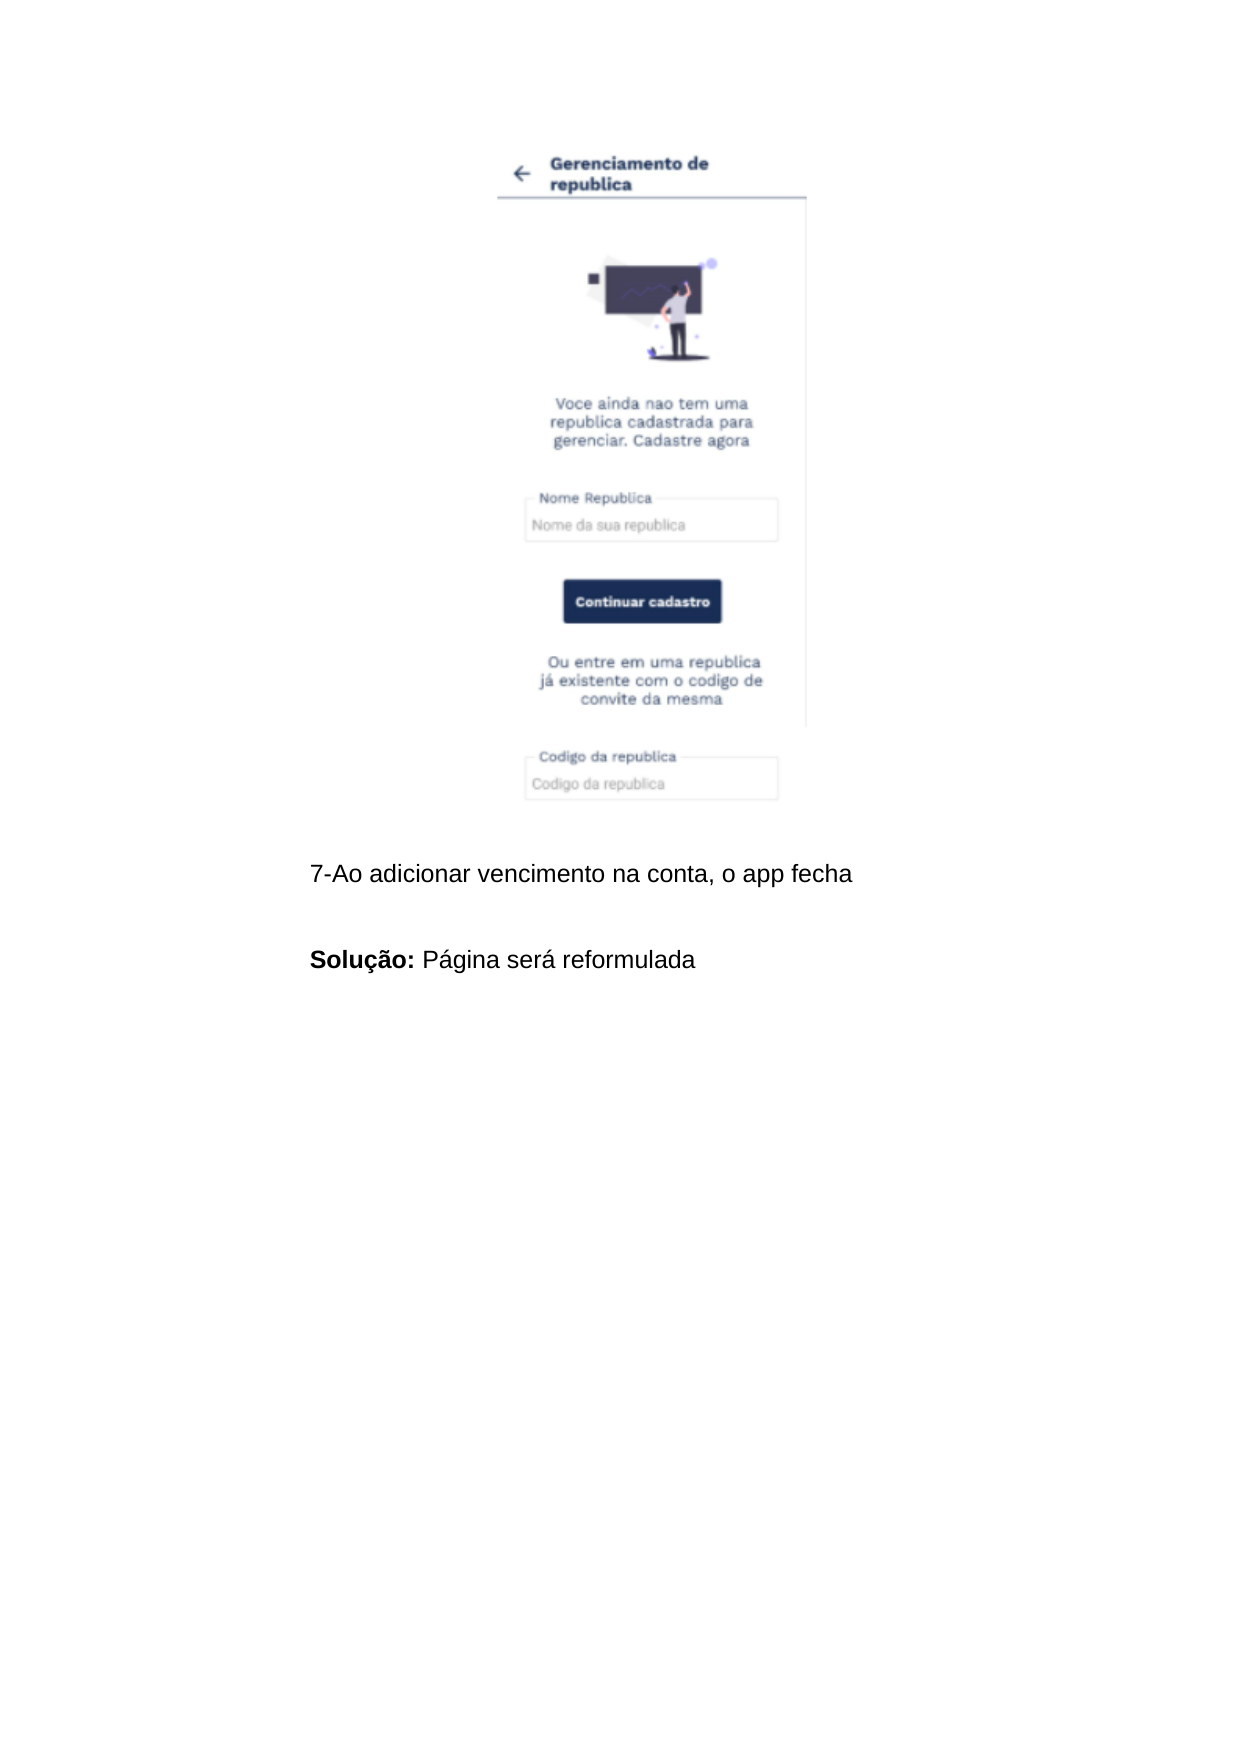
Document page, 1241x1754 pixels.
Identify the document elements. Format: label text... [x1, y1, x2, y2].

text Solução: Página será reformulada [233, 945, 1090, 974]
picture [497, 150, 807, 802]
text 7-Ao adicionar vencimento na conta, o app fecha [233, 859, 1090, 888]
